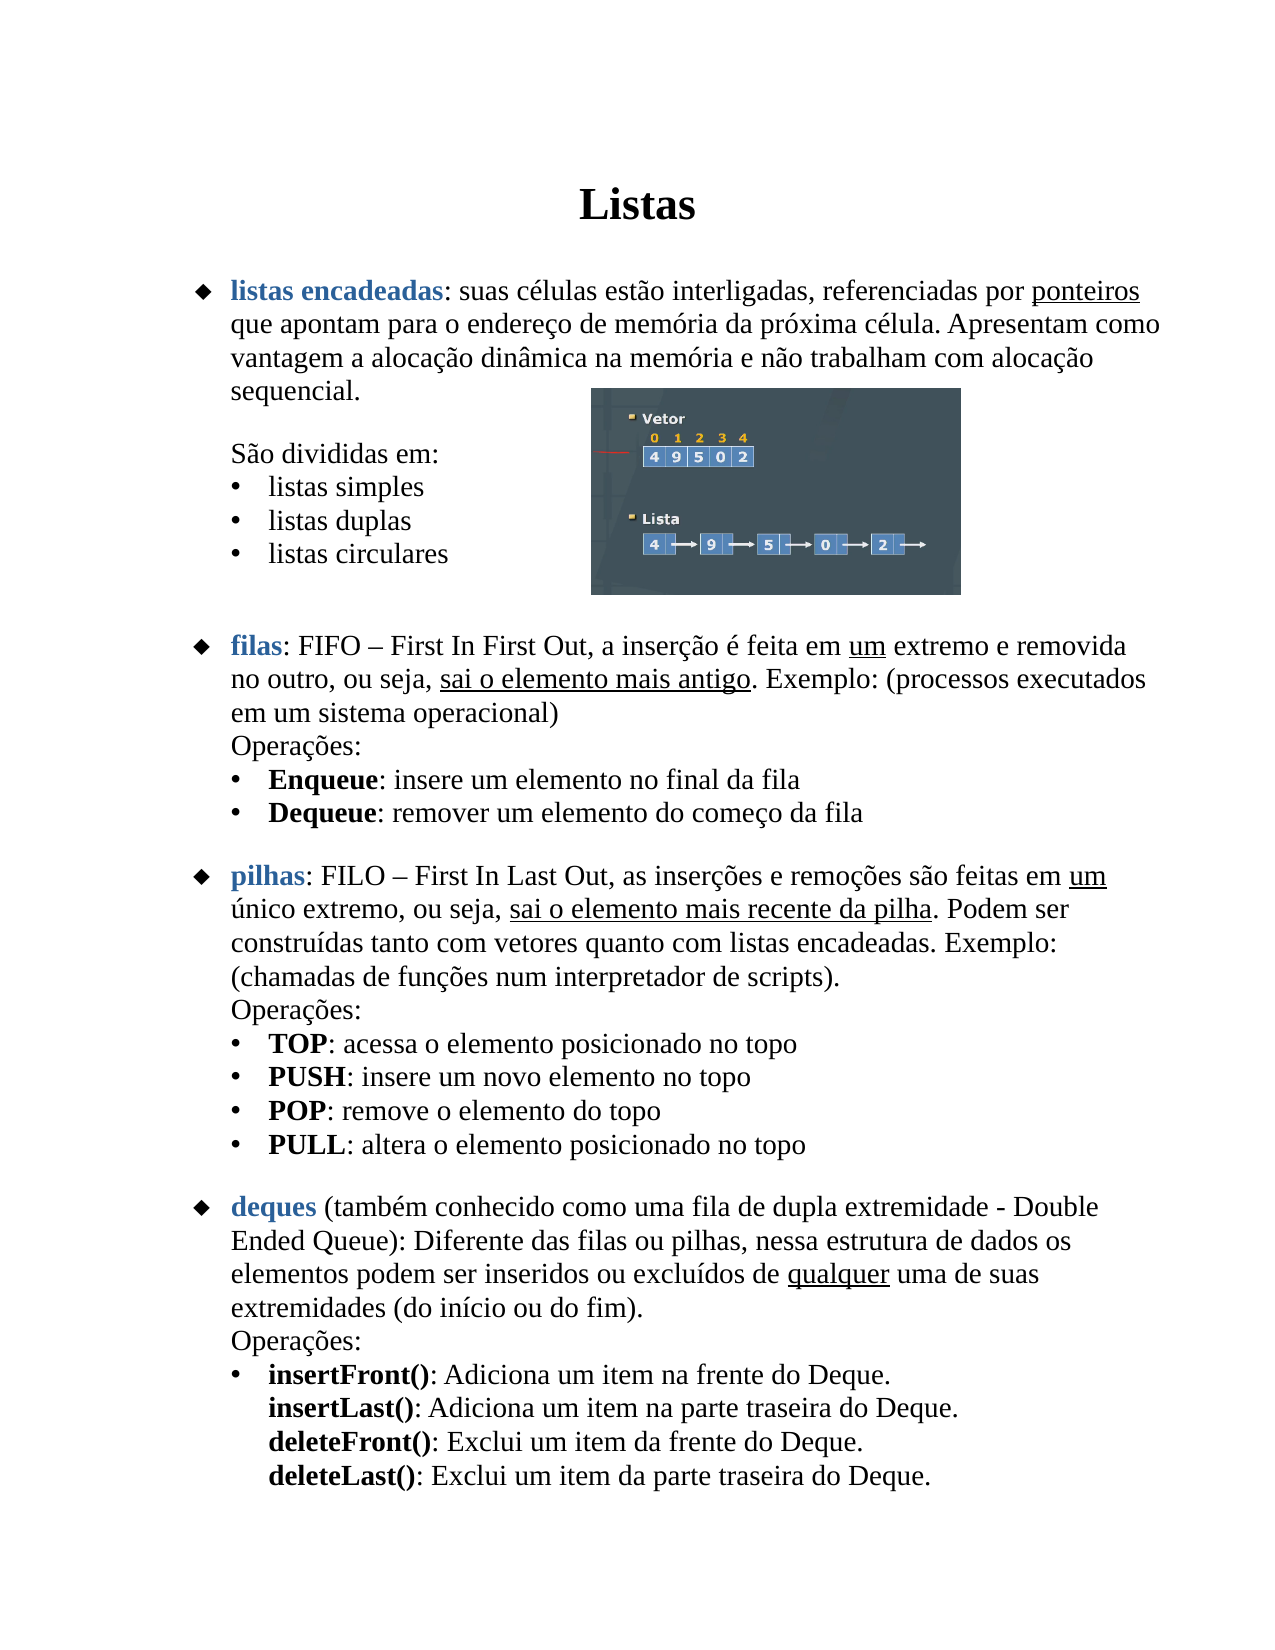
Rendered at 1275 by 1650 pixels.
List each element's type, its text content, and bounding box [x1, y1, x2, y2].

list TOP: acessa o elemento posicionado no topo [231, 1026, 1157, 1059]
list Dequeue: remover um elemento do começo da fila [231, 796, 1157, 858]
list listas circulares [231, 537, 1157, 599]
list [961, 503, 1157, 537]
picture [591, 388, 961, 595]
list pilhas: FILO – First In Last Out, as inserções e remoções são feitas em um único extremo, ou seja, sai o elemento mais recente da pilha. Podem ser construídas tanto com vetores quanto com listas encadeadas. Exemplo: (chamadas de funções num interpretador de scripts). Operações: [193, 858, 1157, 1026]
list [961, 469, 1157, 503]
list PULL: altera o elemento posicionado no topo [231, 1127, 1157, 1160]
list insertFront(): Adiciona um item na frente do Deque. insertLast(): Adiciona um item na parte traseira do Deque. deleteFront(): Exclui um item da frente do Deque. deleteLast(): Exclui um item da parte traseira do Deque. [231, 1357, 1157, 1491]
list listas simples [231, 469, 591, 503]
list deques (também conhecido como uma fila de dupla extremidade - Double Ended Queue): Diferente das filas ou pilhas, nessa estrutura de dados os elementos podem ser inseridos ou excluídos de qualquer uma de suas extremidades (do início ou do fim). Operações: [193, 1189, 1157, 1357]
list listas encadeadas: suas células estão interligadas, referenciadas por ponteiros que apontam para o endereço de memória da próxima célula. Apresentam como vantagem a alocação dinâmica na memória e não trabalham com alocação sequencial. [195, 273, 1181, 407]
list listas duplas [231, 503, 591, 537]
list filas: FIFO – First In First Out, a inserção é feita em um extremo e removida no outro, ou seja, sai o elemento mais antigo. Exemplo: (processos executados em um sistema operacional) Operações: [193, 628, 1157, 762]
list PUSH: insere um novo elemento no topo [231, 1059, 1157, 1093]
list Enqueue: insere um elemento no final da fila [231, 762, 1157, 796]
subtitle Listas [118, 176, 1157, 273]
list [961, 436, 1181, 469]
list POP: remove o elemento do topo [231, 1093, 1157, 1127]
list São divididas em: [195, 436, 591, 469]
